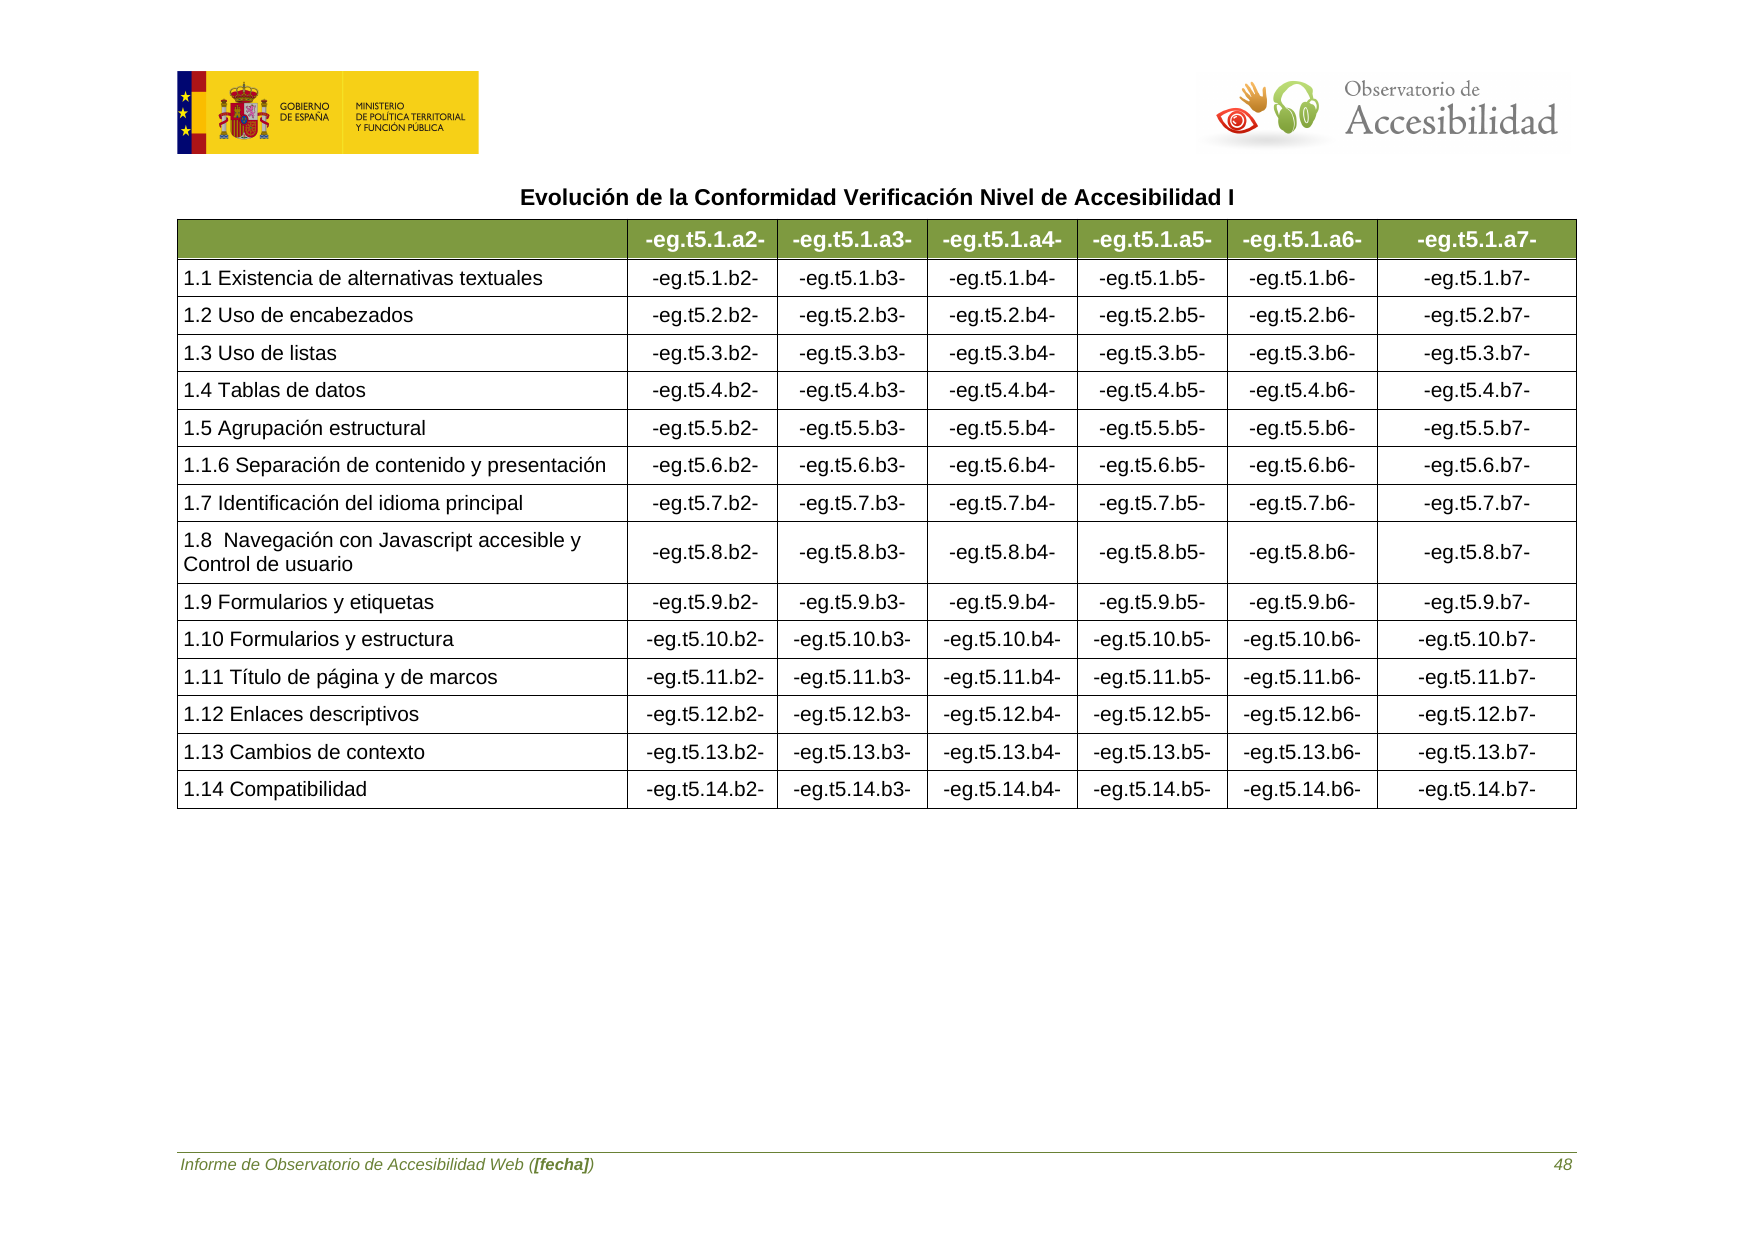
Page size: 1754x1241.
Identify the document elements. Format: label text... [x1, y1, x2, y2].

table_cell -eg.t5.2.b5- [1078, 297, 1227, 333]
table_cell 1.1 Existencia de alternativas textuales [178, 260, 627, 296]
table_cell -eg.t5.6.b6- [1228, 447, 1377, 483]
table_cell -eg.t5.14.b3- [778, 771, 927, 807]
table_cell -eg.t5.13.b5- [1078, 734, 1227, 770]
table_cell -eg.t5.13.b2- [628, 734, 777, 770]
table_cell -eg.t5.8.b5- [1078, 522, 1227, 582]
table_cell -eg.t5.6.b4- [928, 447, 1077, 483]
table_cell -eg.t5.9.b4- [928, 584, 1077, 620]
table_cell -eg.t5.1.b7- [1378, 260, 1576, 296]
table_cell 1.13 Cambios de contexto [178, 734, 627, 770]
table_cell -eg.t5.11.b3- [778, 659, 927, 695]
table_cell 1.10 Formularios y estructura [178, 621, 627, 657]
table_cell -eg.t5.7.b2- [628, 485, 777, 521]
table_cell 1.3 Uso de listas [178, 335, 627, 371]
table_cell -eg.t5.1.b5- [1078, 260, 1227, 296]
table_cell -eg.t5.1.b4- [928, 260, 1077, 296]
table_cell -eg.t5.11.b2- [628, 659, 777, 695]
table_cell -eg.t5.9.b2- [628, 584, 777, 620]
table_cell -eg.t5.1.b3- [778, 260, 927, 296]
table_cell -eg.t5.5.b3- [778, 410, 927, 446]
table_cell 1.11 Título de página y de marcos [178, 659, 627, 695]
table_cell -eg.t5.2.b6- [1228, 297, 1377, 333]
table_cell -eg.t5.4.b3- [778, 372, 927, 408]
table_cell -eg.t5.7.b7- [1378, 485, 1576, 521]
table_cell -eg.t5.7.b4- [928, 485, 1077, 521]
table_cell -eg.t5.6.b2- [628, 447, 777, 483]
table_cell -eg.t5.5.b4- [928, 410, 1077, 446]
table_cell -eg.t5.12.b3- [778, 696, 927, 732]
table_cell -eg.t5.8.b4- [928, 522, 1077, 582]
table_cell 1.5 Agrupación estructural [178, 410, 627, 446]
table_cell -eg.t5.2.b2- [628, 297, 777, 333]
table_cell -eg.t5.10.b6- [1228, 621, 1377, 657]
table_cell -eg.t5.10.b3- [778, 621, 927, 657]
table_cell -eg.t5.8.b2- [628, 522, 777, 582]
table_cell -eg.t5.3.b2- [628, 335, 777, 371]
table_cell 1.9 Formularios y etiquetas [178, 584, 627, 620]
table_cell -eg.t5.9.b7- [1378, 584, 1576, 620]
table_header -eg.t5.1.a2- [628, 220, 777, 258]
table_cell -eg.t5.12.b6- [1228, 696, 1377, 732]
table_cell -eg.t5.4.b6- [1228, 372, 1377, 408]
table_cell -eg.t5.3.b5- [1078, 335, 1227, 371]
table_cell 1.4 Tablas de datos [178, 372, 627, 408]
table_cell -eg.t5.10.b2- [628, 621, 777, 657]
table_cell -eg.t5.3.b3- [778, 335, 927, 371]
table_cell -eg.t5.2.b4- [928, 297, 1077, 333]
table_header -eg.t5.1.a6- [1228, 220, 1377, 258]
table_cell -eg.t5.8.b6- [1228, 522, 1377, 582]
table_cell 1.12 Enlaces descriptivos [178, 696, 627, 732]
table_cell -eg.t5.4.b4- [928, 372, 1077, 408]
table_cell -eg.t5.3.b7- [1378, 335, 1576, 371]
table_cell -eg.t5.12.b5- [1078, 696, 1227, 732]
table_cell -eg.t5.6.b3- [778, 447, 927, 483]
table_cell -eg.t5.14.b5- [1078, 771, 1227, 807]
table_cell 1.7 Identificación del idioma principal [178, 485, 627, 521]
table_cell -eg.t5.14.b6- [1228, 771, 1377, 807]
table_cell -eg.t5.12.b2- [628, 696, 777, 732]
text Evolución de la Conformidad Verificación Nivel de Accesibilidad I [177, 184, 1577, 211]
table_cell 1.1.6 Separación de contenido y presentación [178, 447, 627, 483]
table_cell -eg.t5.11.b5- [1078, 659, 1227, 695]
table_cell -eg.t5.6.b7- [1378, 447, 1576, 483]
table_cell -eg.t5.11.b4- [928, 659, 1077, 695]
table_cell -eg.t5.4.b5- [1078, 372, 1227, 408]
table_cell 1.14 Compatibilidad [178, 771, 627, 807]
table_cell -eg.t5.11.b7- [1378, 659, 1576, 695]
table_header [178, 220, 627, 258]
table_cell -eg.t5.7.b6- [1228, 485, 1377, 521]
table_cell -eg.t5.6.b5- [1078, 447, 1227, 483]
table_cell -eg.t5.13.b3- [778, 734, 927, 770]
table_cell -eg.t5.14.b4- [928, 771, 1077, 807]
table_cell -eg.t5.5.b7- [1378, 410, 1576, 446]
table_cell -eg.t5.10.b7- [1378, 621, 1576, 657]
table_cell -eg.t5.5.b6- [1228, 410, 1377, 446]
table_cell -eg.t5.8.b7- [1378, 522, 1576, 582]
table_header -eg.t5.1.a4- [928, 220, 1077, 258]
table_cell -eg.t5.4.b7- [1378, 372, 1576, 408]
table_cell -eg.t5.1.b2- [628, 260, 777, 296]
table_cell -eg.t5.2.b3- [778, 297, 927, 333]
table_cell -eg.t5.2.b7- [1378, 297, 1576, 333]
table_cell -eg.t5.13.b7- [1378, 734, 1576, 770]
table_cell -eg.t5.1.b6- [1228, 260, 1377, 296]
table_header -eg.t5.1.a3- [778, 220, 927, 258]
table_cell -eg.t5.11.b6- [1228, 659, 1377, 695]
table_cell -eg.t5.9.b3- [778, 584, 927, 620]
table_cell -eg.t5.7.b5- [1078, 485, 1227, 521]
picture [1196, 72, 1572, 154]
table_cell -eg.t5.9.b5- [1078, 584, 1227, 620]
table_cell -eg.t5.8.b3- [778, 522, 927, 582]
table_cell -eg.t5.12.b7- [1378, 696, 1576, 732]
table_cell -eg.t5.12.b4- [928, 696, 1077, 732]
table_cell -eg.t5.7.b3- [778, 485, 927, 521]
table_cell -eg.t5.14.b2- [628, 771, 777, 807]
table_cell -eg.t5.9.b6- [1228, 584, 1377, 620]
table_cell -eg.t5.3.b6- [1228, 335, 1377, 371]
table_cell -eg.t5.10.b4- [928, 621, 1077, 657]
table_header -eg.t5.1.a7- [1378, 220, 1576, 258]
table_cell -eg.t5.5.b5- [1078, 410, 1227, 446]
table_cell -eg.t5.13.b6- [1228, 734, 1377, 770]
table_cell 1.2 Uso de encabezados [178, 297, 627, 333]
table_cell -eg.t5.4.b2- [628, 372, 777, 408]
table_cell 1.8 Navegación con Javascript accesible y Control de usuario [178, 522, 627, 582]
table_cell -eg.t5.14.b7- [1378, 771, 1576, 807]
picture [177, 71, 479, 154]
table_cell -eg.t5.10.b5- [1078, 621, 1227, 657]
table_header -eg.t5.1.a5- [1078, 220, 1227, 258]
table_cell -eg.t5.3.b4- [928, 335, 1077, 371]
table_cell -eg.t5.5.b2- [628, 410, 777, 446]
table_cell -eg.t5.13.b4- [928, 734, 1077, 770]
